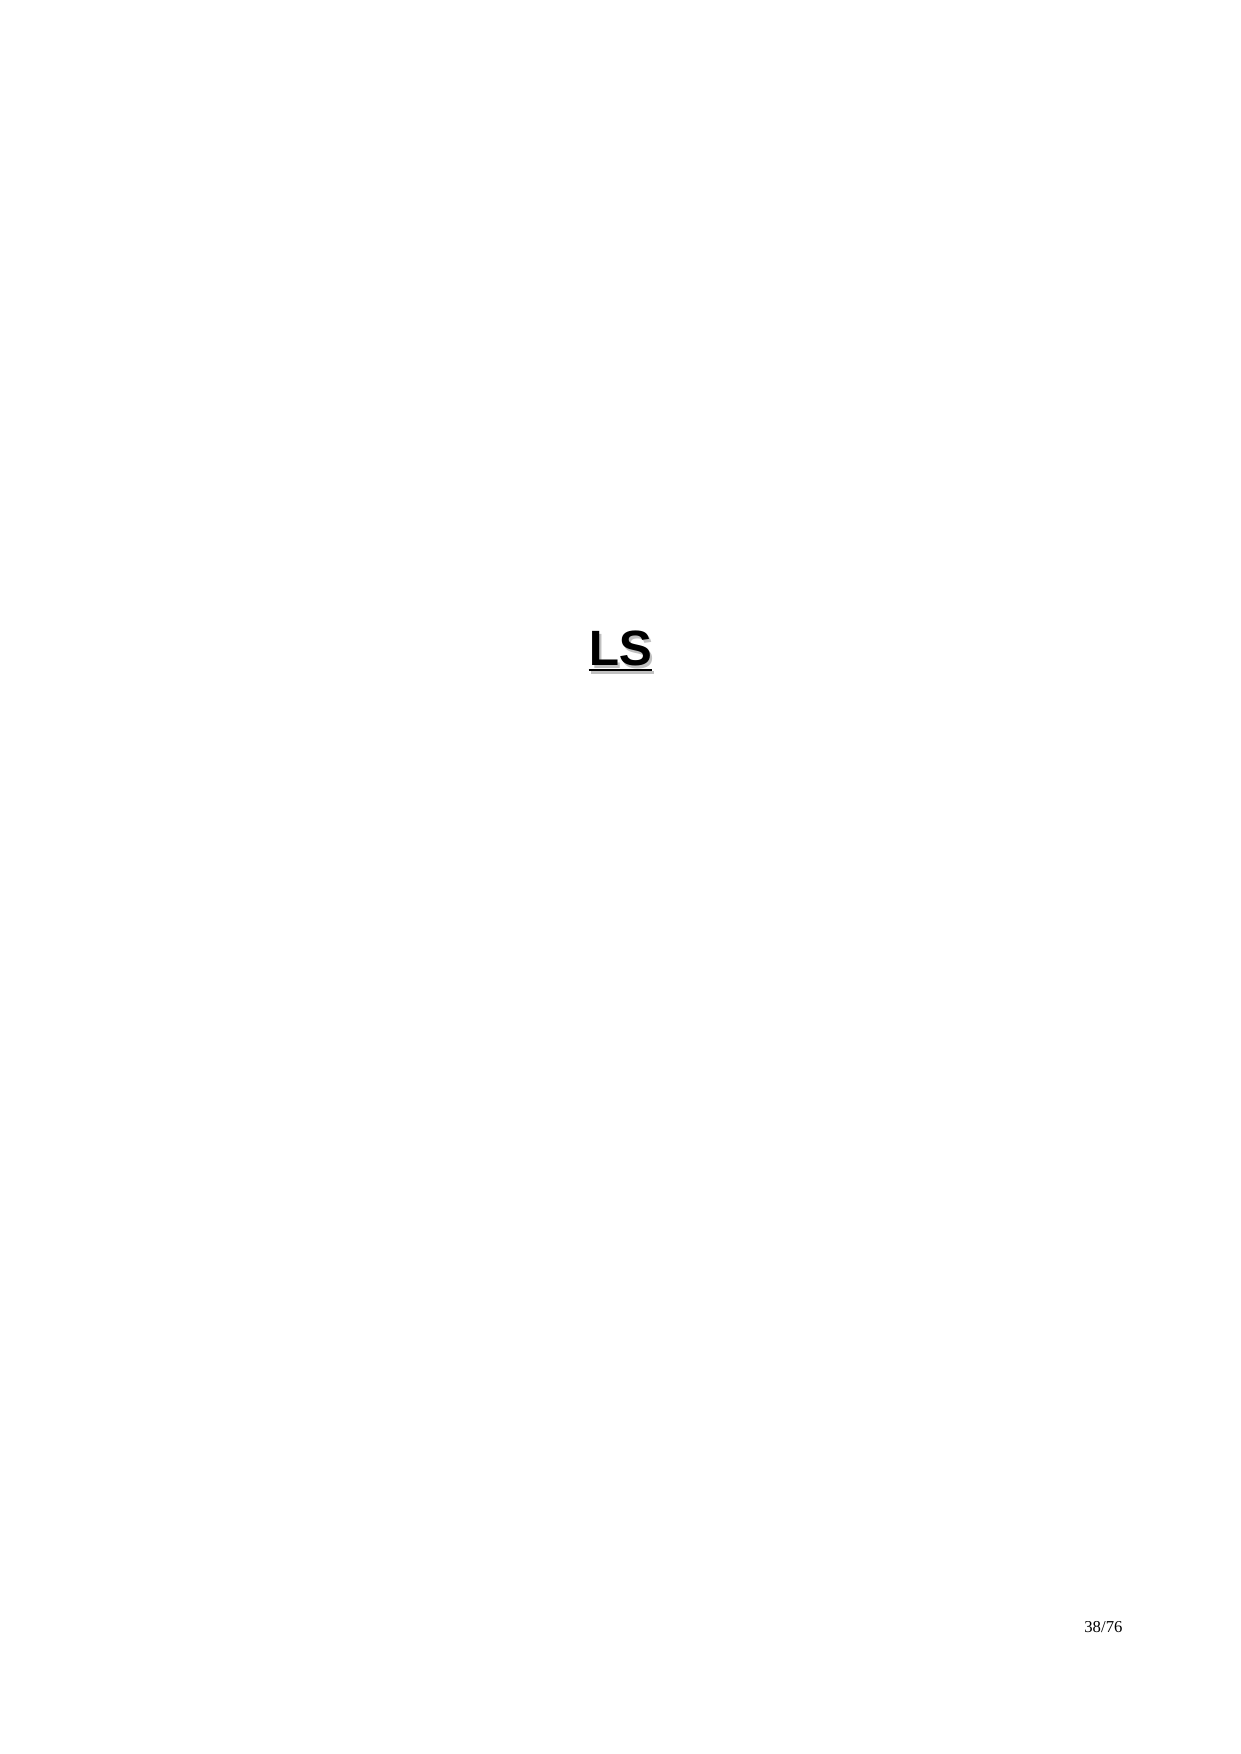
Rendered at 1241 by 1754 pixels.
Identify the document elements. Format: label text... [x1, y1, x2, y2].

subtitle LS [118, 619, 1122, 676]
